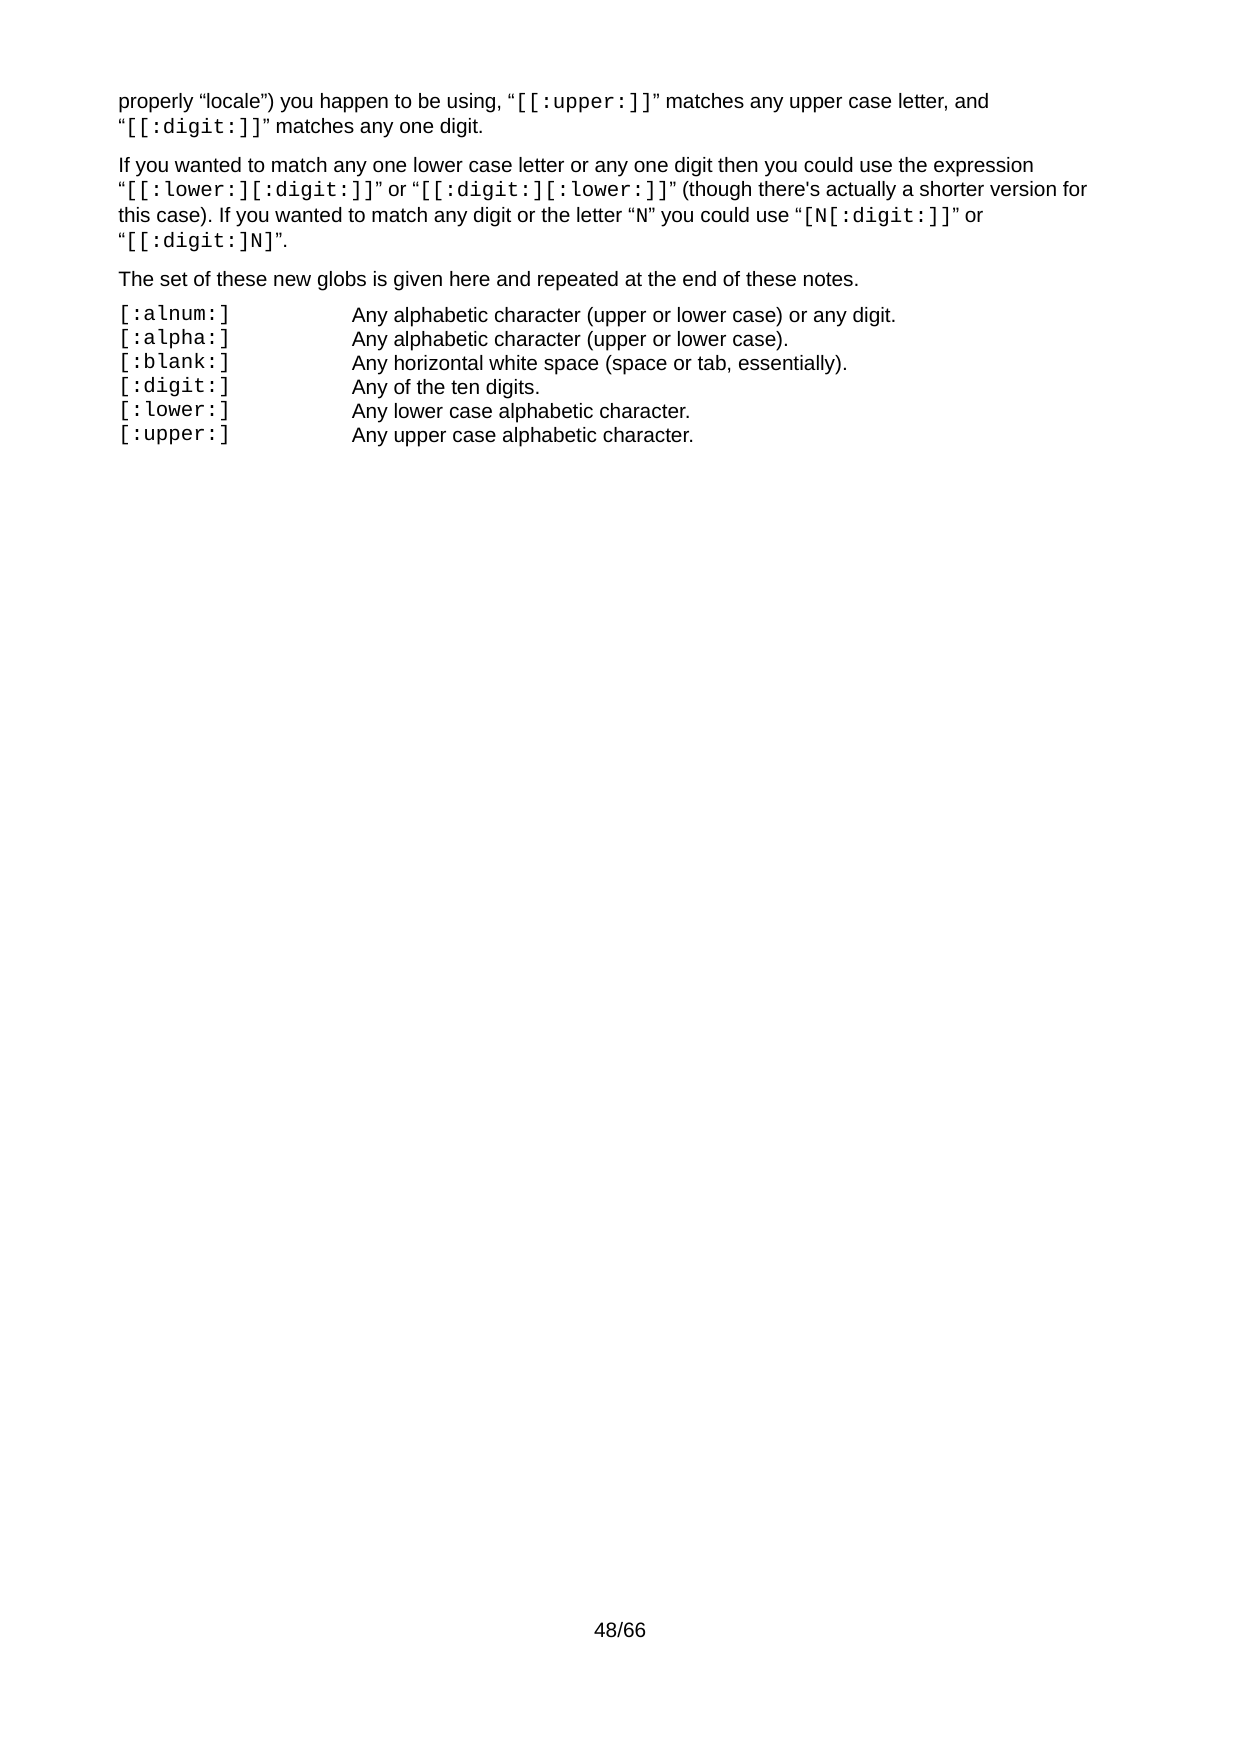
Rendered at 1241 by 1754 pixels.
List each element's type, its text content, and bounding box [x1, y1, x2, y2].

table_cell Any lower case alphabetic character. [352, 399, 1122, 423]
table_cell [:blank:] [118, 351, 352, 375]
table_cell Any alphabetic character (upper or lower case). [352, 327, 1122, 351]
table_cell Any horizontal white space (space or tab, essentially). [352, 351, 1122, 375]
table_cell [:upper:] [118, 423, 352, 447]
table_header Any alphabetic character (upper or lower case) or any digit. [352, 303, 1122, 327]
table_cell [:digit:] [118, 375, 352, 399]
text properly “locale”) you happen to be using, “[[:upper:]]” matches any upper case letter, and “[[:digit:]]” matches any one digit. [118, 88, 1122, 140]
text If you wanted to match any one lower case letter or any one digit then you could use the expression “[[:lower:][:digit:]]” or “[[:digit:][:lower:]]” (though there's actually a shorter version for this case). If you wanted to match any digit or the letter “N” you could use “[N[:digit:]]” or “[[:digit:]N]”. [118, 153, 1122, 254]
text The set of these new globs is given here and repeated at the end of these notes. [118, 267, 1122, 291]
table_header [:alnum:] [118, 303, 352, 327]
table_cell Any upper case alphabetic character. [352, 423, 1122, 447]
table_cell Any of the ten digits. [352, 375, 1122, 399]
table_cell [:lower:] [118, 399, 352, 423]
table_cell [:alpha:] [118, 327, 352, 351]
